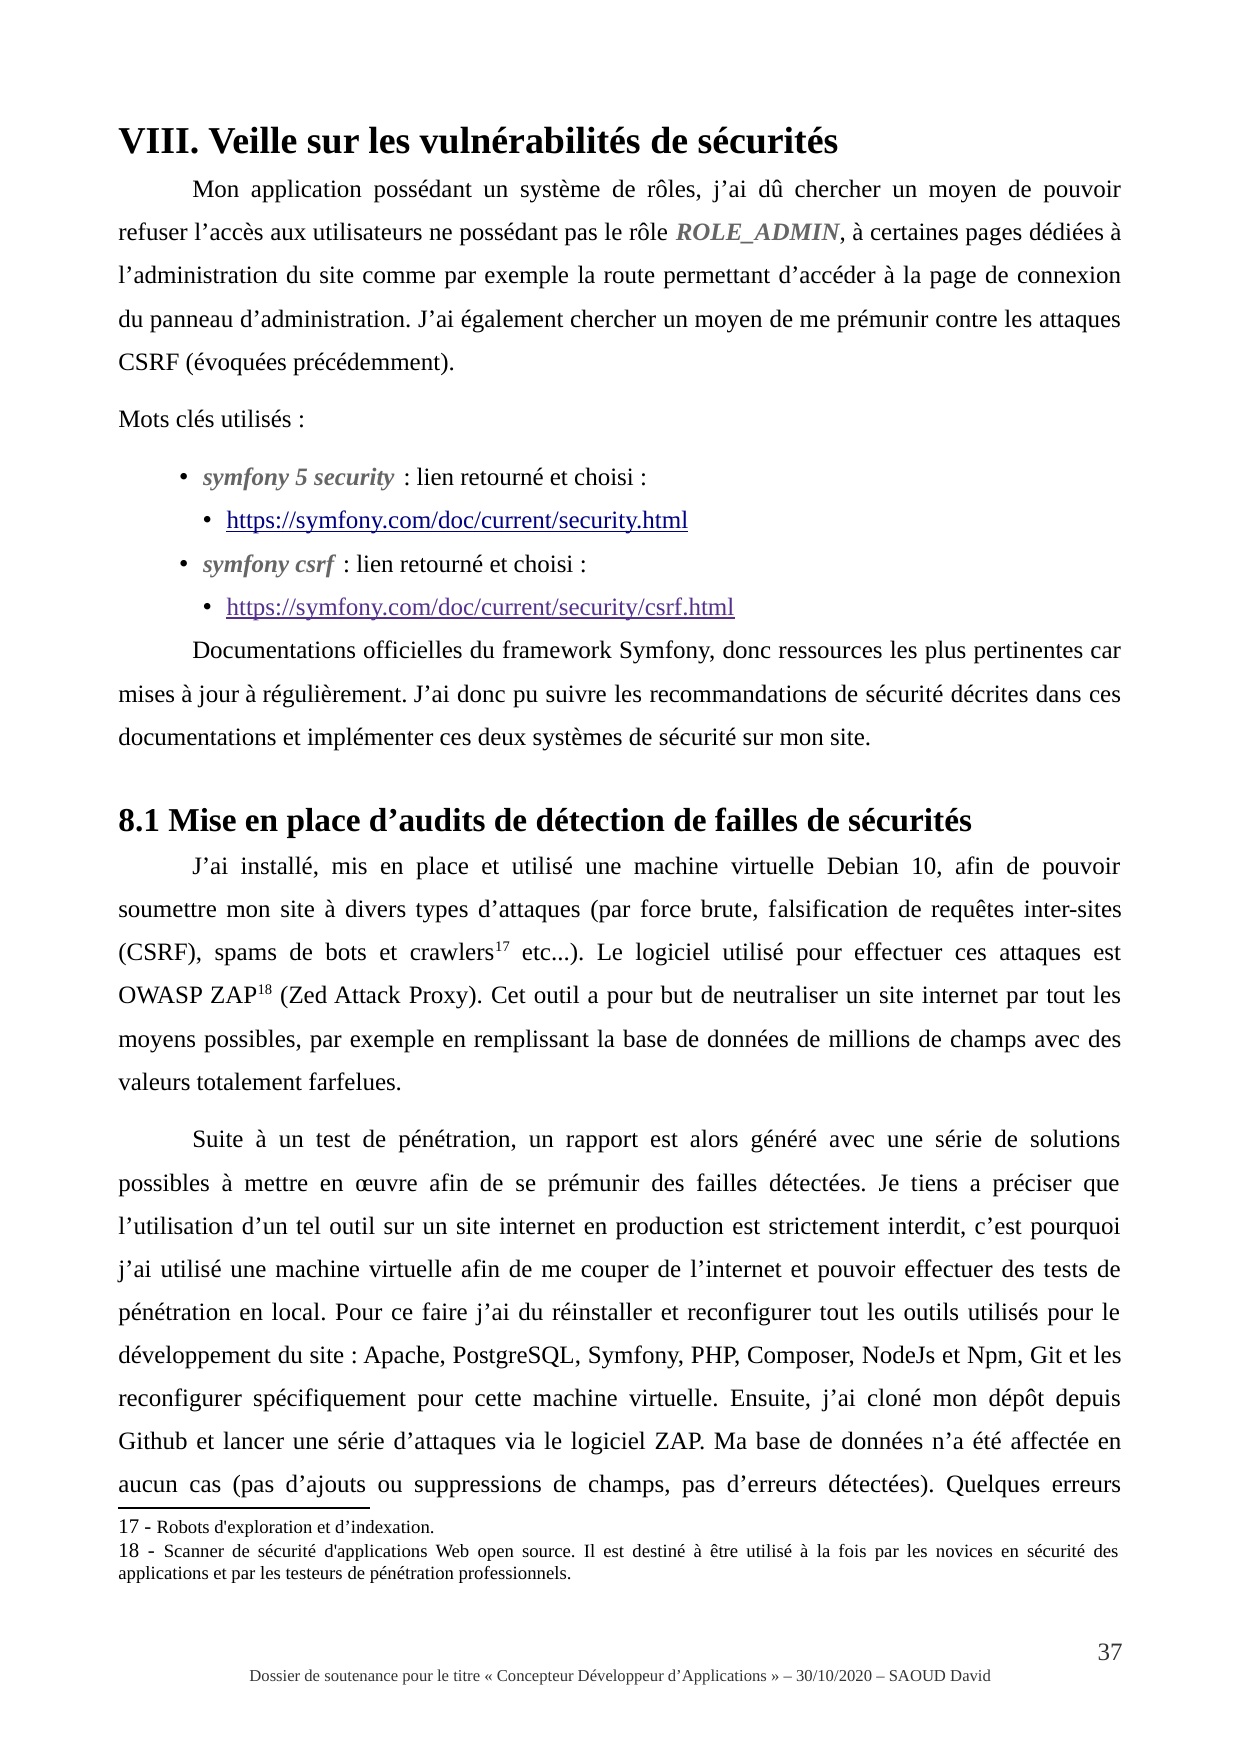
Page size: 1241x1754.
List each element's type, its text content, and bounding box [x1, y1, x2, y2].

list https://symfony.com/doc/current/security.html [203, 506, 1122, 534]
text Suite à un test de pénétration, un rapport est alors généré avec une série de solutions possibles à mettre en œuvre afin de se prémunir des failles détectées. Je tiens a préciser que l’utilisation d’un tel outil sur un site internet en production est strictement interdit, c’est pourquoi j’ai utilisé une machine virtuelle afin de me couper de l’internet et pouvoir effectuer des tests de pénétration en local. Pour ce faire j’ai du réinstaller et reconfigurer tout les outils utilisés pour le développement du site : Apache, PostgreSQL, Symfony, PHP, Composer, NodeJs et Npm, Git et les reconfigurer spécifiquement pour cette machine virtuelle. Ensuite, j’ai cloné mon dépôt depuis Github et lancer une série d’attaques via le logiciel ZAP. Ma base de données n’a été affectée en aucun cas (pas d’ajouts ou suppressions de champs, pas d’erreurs détectées). Quelques erreurs [118, 1124, 1122, 1498]
text Documentations officielles du framework Symfony, donc ressources les plus pertinentes car mises à jour à régulièrement. J’ai donc pu suivre les recommandations de sécurité décrites dans ces documentations et implémenter ces deux systèmes de sécurité sur mon site. [118, 636, 1122, 751]
list https://symfony.com/doc/current/security/csrf.html [203, 592, 1122, 621]
text Mon application possédant un système de rôles, j’ai dû chercher un moyen de pouvoir refuser l’accès aux utilisateurs ne possédant pas le rôle ROLE_ADMIN, à certaines pages dédiées à l’administration du site comme par exemple la route permettant d’accéder à la page de connexion du panneau d’administration. J’ai également chercher un moyen de me prémunir contre les attaques CSRF (évoquées précédemment). [118, 174, 1122, 376]
text Mots clés utilisés : [118, 404, 1122, 433]
subtitle 8.1 Mise en place d’audits de détection de failles de sécurités [118, 800, 1122, 839]
text J’ai installé, mis en place et utilisé une machine virtuelle Debian 10, afin de pouvoir soumettre mon site à divers types d’attaques (par force brute, falsification de requêtes inter-sites (CSRF), spams de bots et crawlers etc...). Le logiciel utilisé pour effectuer ces attaques est OWASP ZAP (Zed Attack Proxy). Cet outil a pour but de neutraliser un site internet par tout les moyens possibles, par exemple en remplissant la base de données de millions de champs avec des valeurs totalement farfelues. [118, 851, 1122, 1096]
subtitle VIII. Veille sur les vulnérabilités de sécurités [118, 118, 1122, 162]
text - Scanner de sécurité d'applications Web open source. Il est destiné à être utilisé à la fois par les novices en sécurité des applications et par les testeurs de pénétration professionnels. [118, 1538, 1122, 1584]
text - Robots d'exploration et d’indexation. [118, 1514, 1122, 1538]
list symfony csrf : lien retourné et choisi : [179, 549, 1122, 578]
list symfony 5 security : lien retourné et choisi : [179, 462, 1122, 491]
